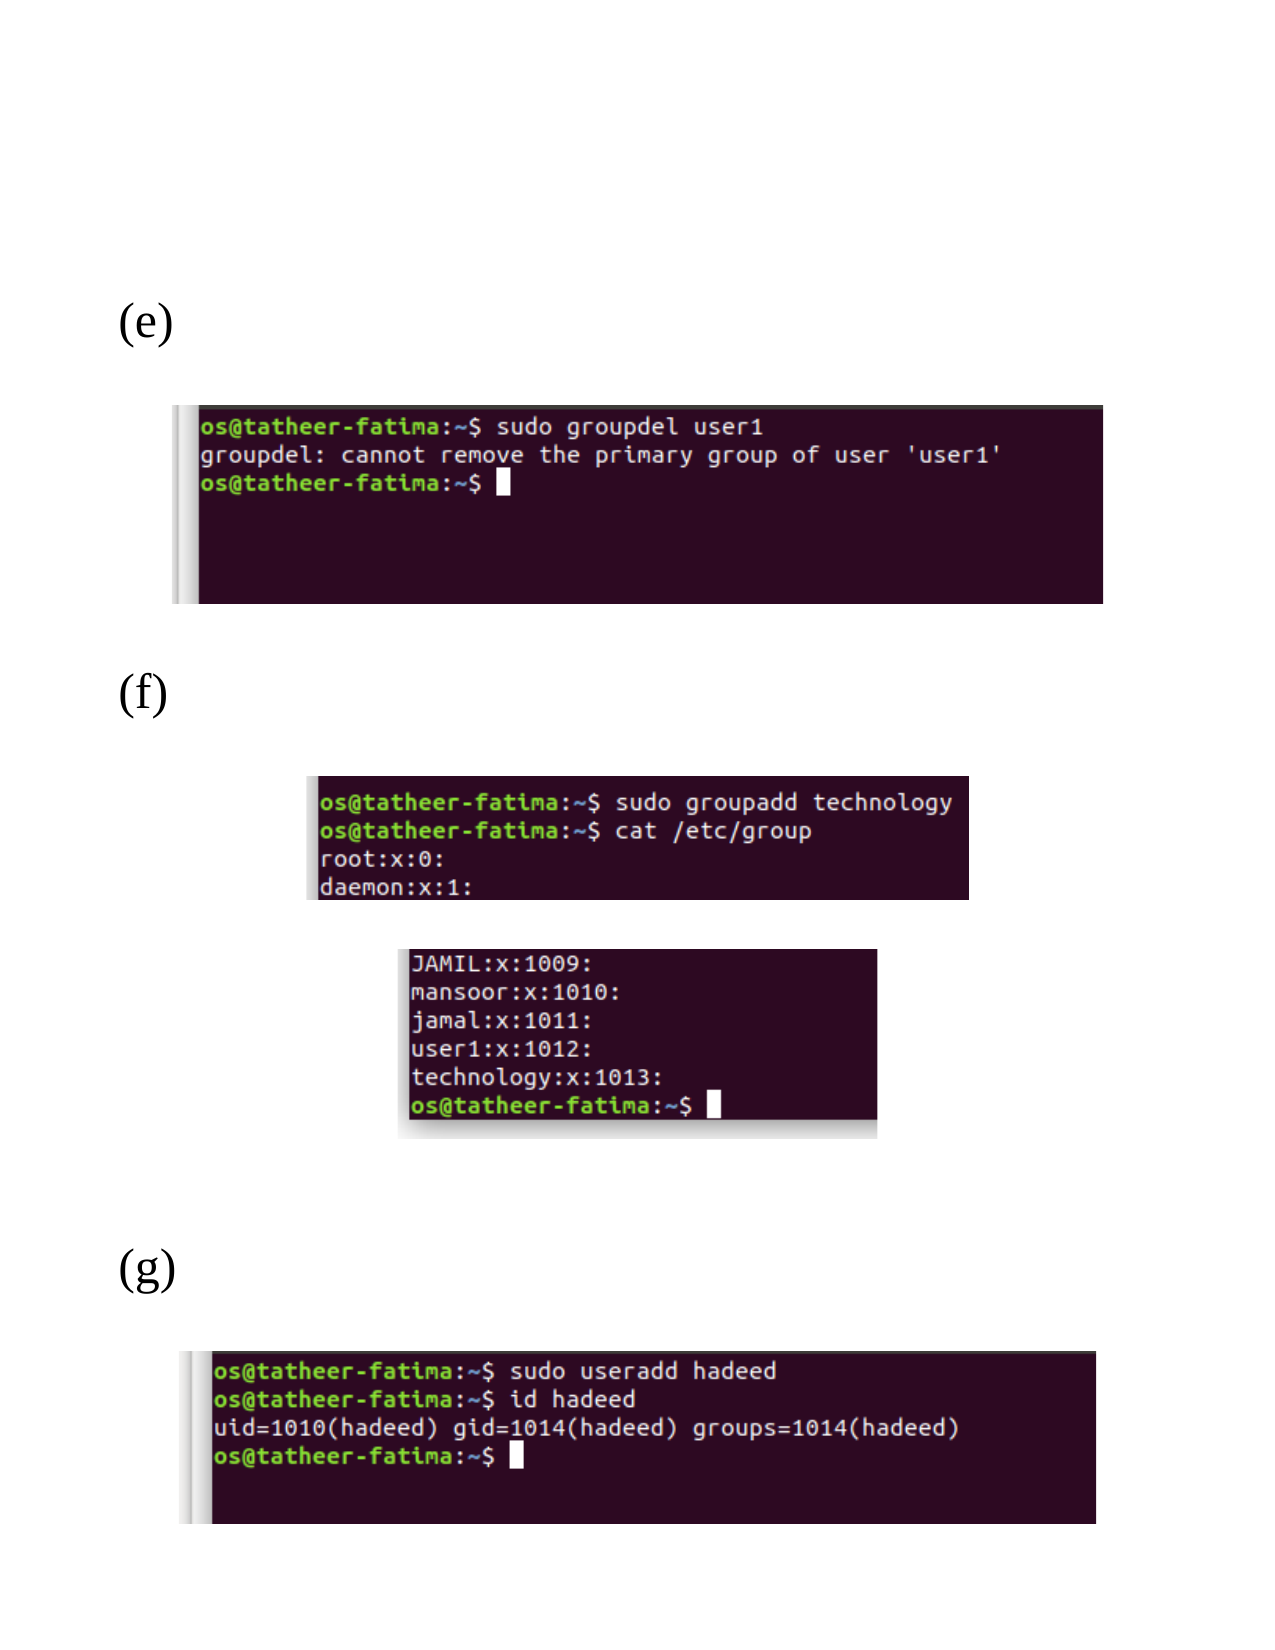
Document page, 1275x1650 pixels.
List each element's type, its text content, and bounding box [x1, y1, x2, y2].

picture [397, 949, 878, 1139]
text (e) [118, 291, 1157, 348]
picture [306, 776, 969, 900]
picture [178, 1351, 1097, 1524]
text (f) [118, 662, 1157, 719]
text (g) [118, 1237, 1157, 1294]
picture [171, 405, 1104, 604]
